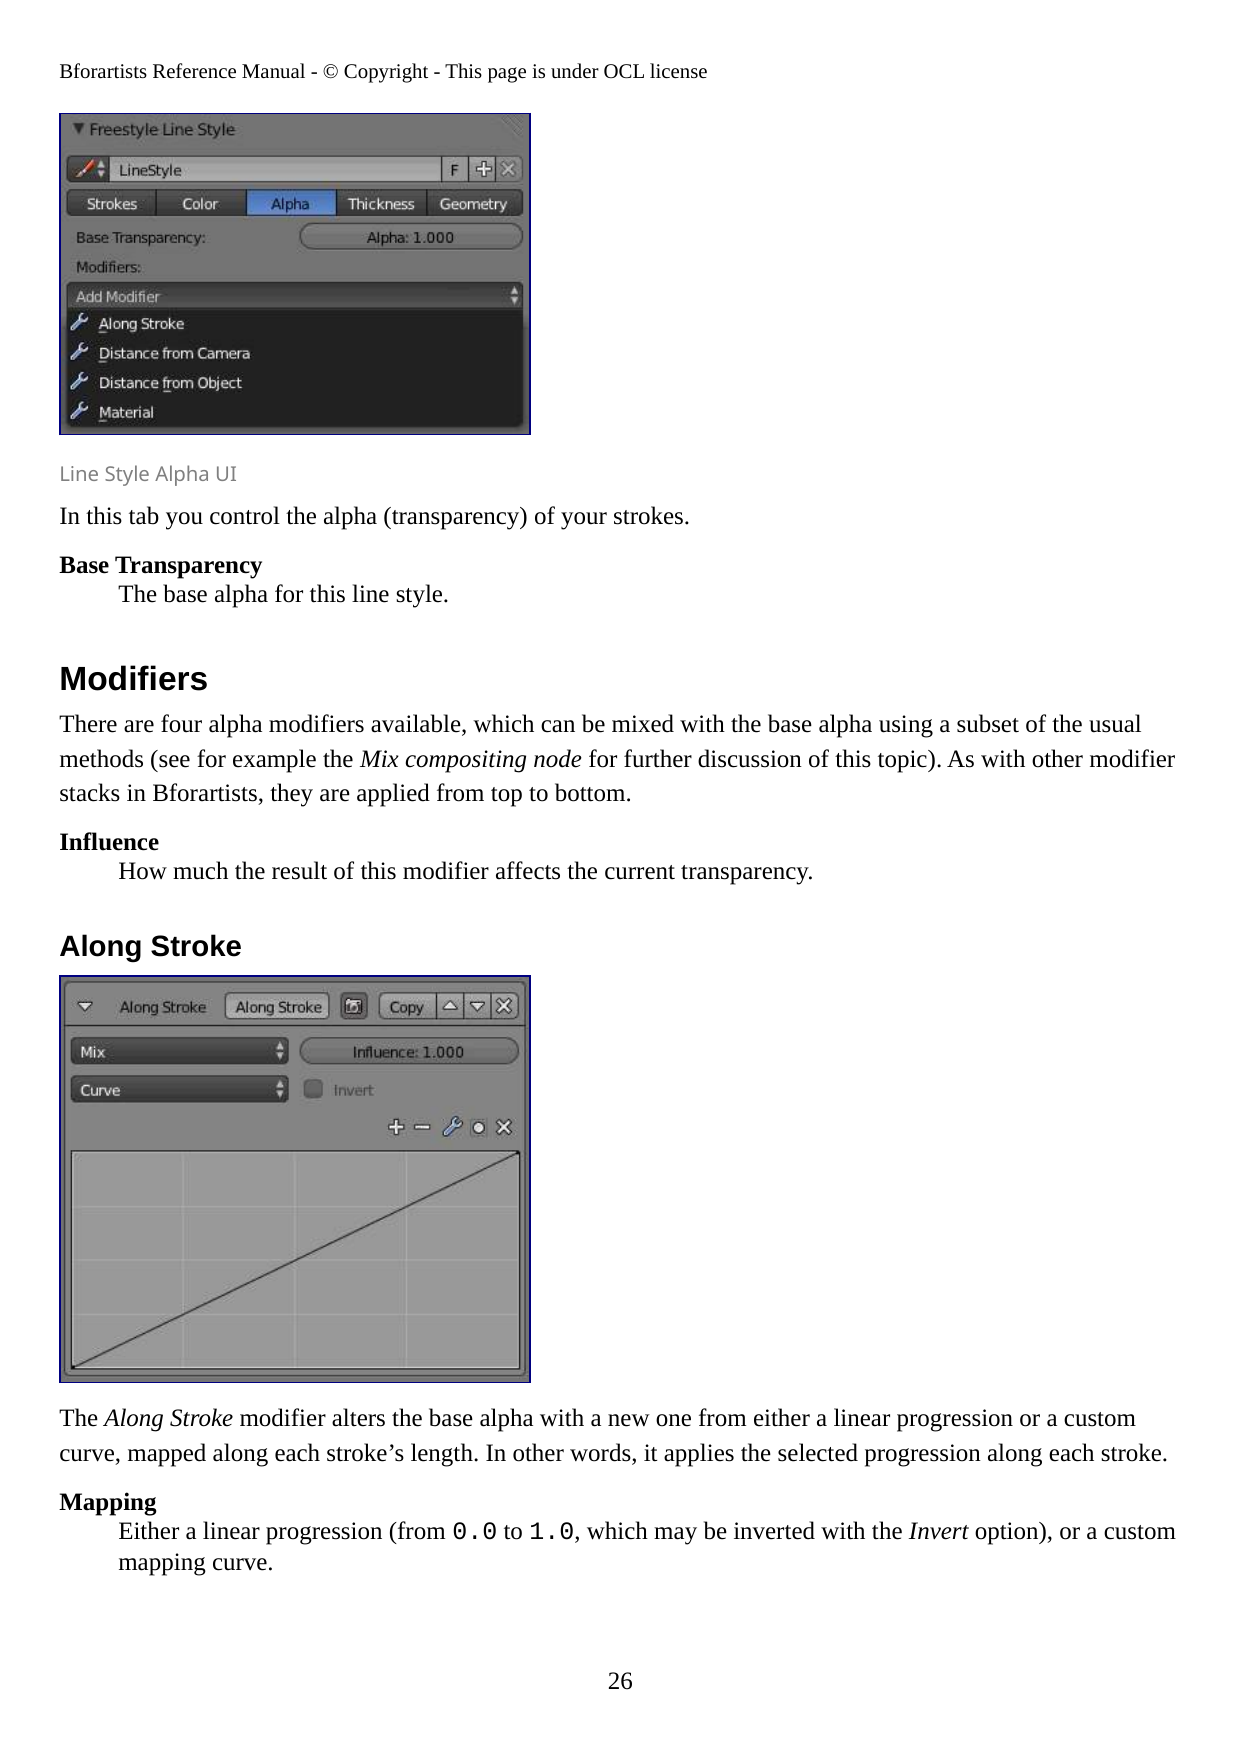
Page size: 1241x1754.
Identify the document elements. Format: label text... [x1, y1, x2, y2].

text There are four alpha modifiers available, which can be mixed with the base alpha using a subset of the usual methods (see for example the Mix compositing node for further discussion of this topic). As with other modifier stacks in Bforartists, they are applied from top to bottom. [59, 709, 1181, 807]
list Either a linear progression (from 0.0 to 1.0, which may be inverted with the Invert option), or a custom mapping curve. [118, 1516, 1181, 1575]
text In this tab you control the alpha (transparency) of your strokes. [59, 501, 1181, 530]
subtitle Along Stroke [59, 929, 1181, 963]
text Line Style Alpha UI [59, 456, 1181, 487]
subtitle Modifiers [59, 658, 1181, 697]
list The base alpha for this line style. [118, 579, 1181, 608]
list How much the result of this modifier affects the current transparency. [118, 856, 1181, 885]
picture [61, 977, 529, 1382]
picture [61, 114, 529, 434]
subtitle Influence [59, 827, 1181, 856]
subtitle Base Transparency [59, 551, 1181, 579]
subtitle Mapping [59, 1487, 1181, 1516]
text The Along Stroke modifier alters the base alpha with a new one from either a linear progression or a custom curve, mapped along each stroke’s length. In other words, it applies the selected progression along each stroke. [59, 1403, 1181, 1467]
